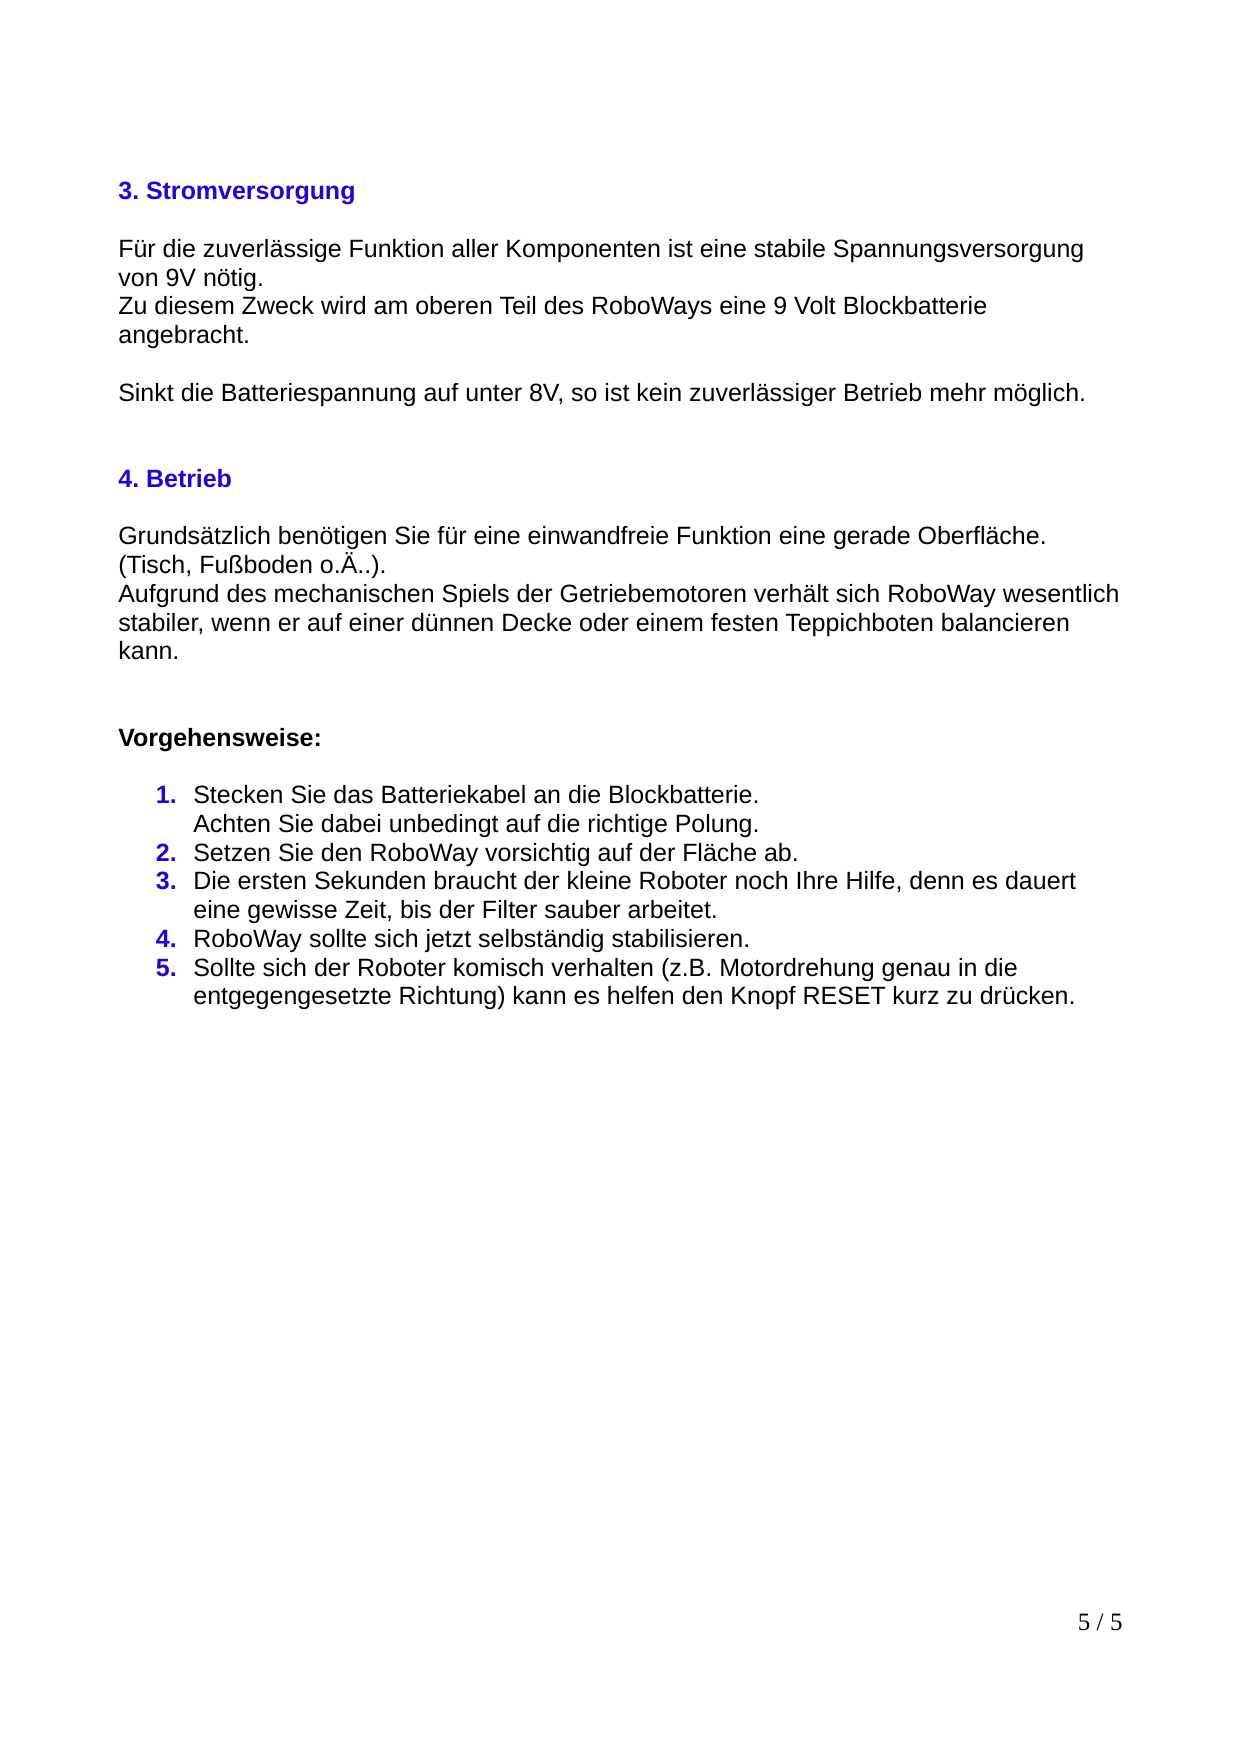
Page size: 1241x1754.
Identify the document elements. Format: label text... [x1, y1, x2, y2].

text 4. Betrieb [118, 464, 1122, 493]
text Für die zuverlässige Funktion aller Komponenten ist eine stabile Spannungsversorgung von 9V nötig. [118, 234, 1122, 291]
text Zu diesem Zweck wird am oberen Teil des RoboWays eine 9 Volt Blockbatterie angebracht. [118, 291, 1122, 349]
list Setzen Sie den RoboWay vorsichtig auf der Fläche ab. [156, 838, 1122, 866]
text 3. Stromversorgung [118, 176, 1122, 205]
text Vorgehensweise: [118, 723, 1122, 751]
text Sinkt die Batteriespannung auf unter 8V, so ist kein zuverlässiger Betrieb mehr möglich. [118, 378, 1122, 406]
list Achten Sie dabei unbedingt auf die richtige Polung. [156, 809, 1122, 838]
list RoboWay sollte sich jetzt selbständig stabilisieren. [156, 924, 1122, 953]
list Sollte sich der Roboter komisch verhalten (z.B. Motordrehung genau in die entgegengesetzte Richtung) kann es helfen den Knopf RESET kurz zu drücken. [156, 953, 1122, 1010]
text Grundsätzlich benötigen Sie für eine einwandfreie Funktion eine gerade Oberfläche. [118, 521, 1122, 550]
text Aufgrund des mechanischen Spiels der Getriebemotoren verhält sich RoboWay wesentlich stabiler, wenn er auf einer dünnen Decke oder einem festen Teppichboten balancieren kann. [118, 579, 1122, 665]
list Die ersten Sekunden braucht der kleine Roboter noch Ihre Hilfe, denn es dauert eine gewisse Zeit, bis der Filter sauber arbeitet. [156, 866, 1122, 924]
list Stecken Sie das Batteriekabel an die Blockbatterie. [156, 780, 1122, 809]
text (Tisch, Fußboden o.Ä..). [118, 550, 1122, 579]
